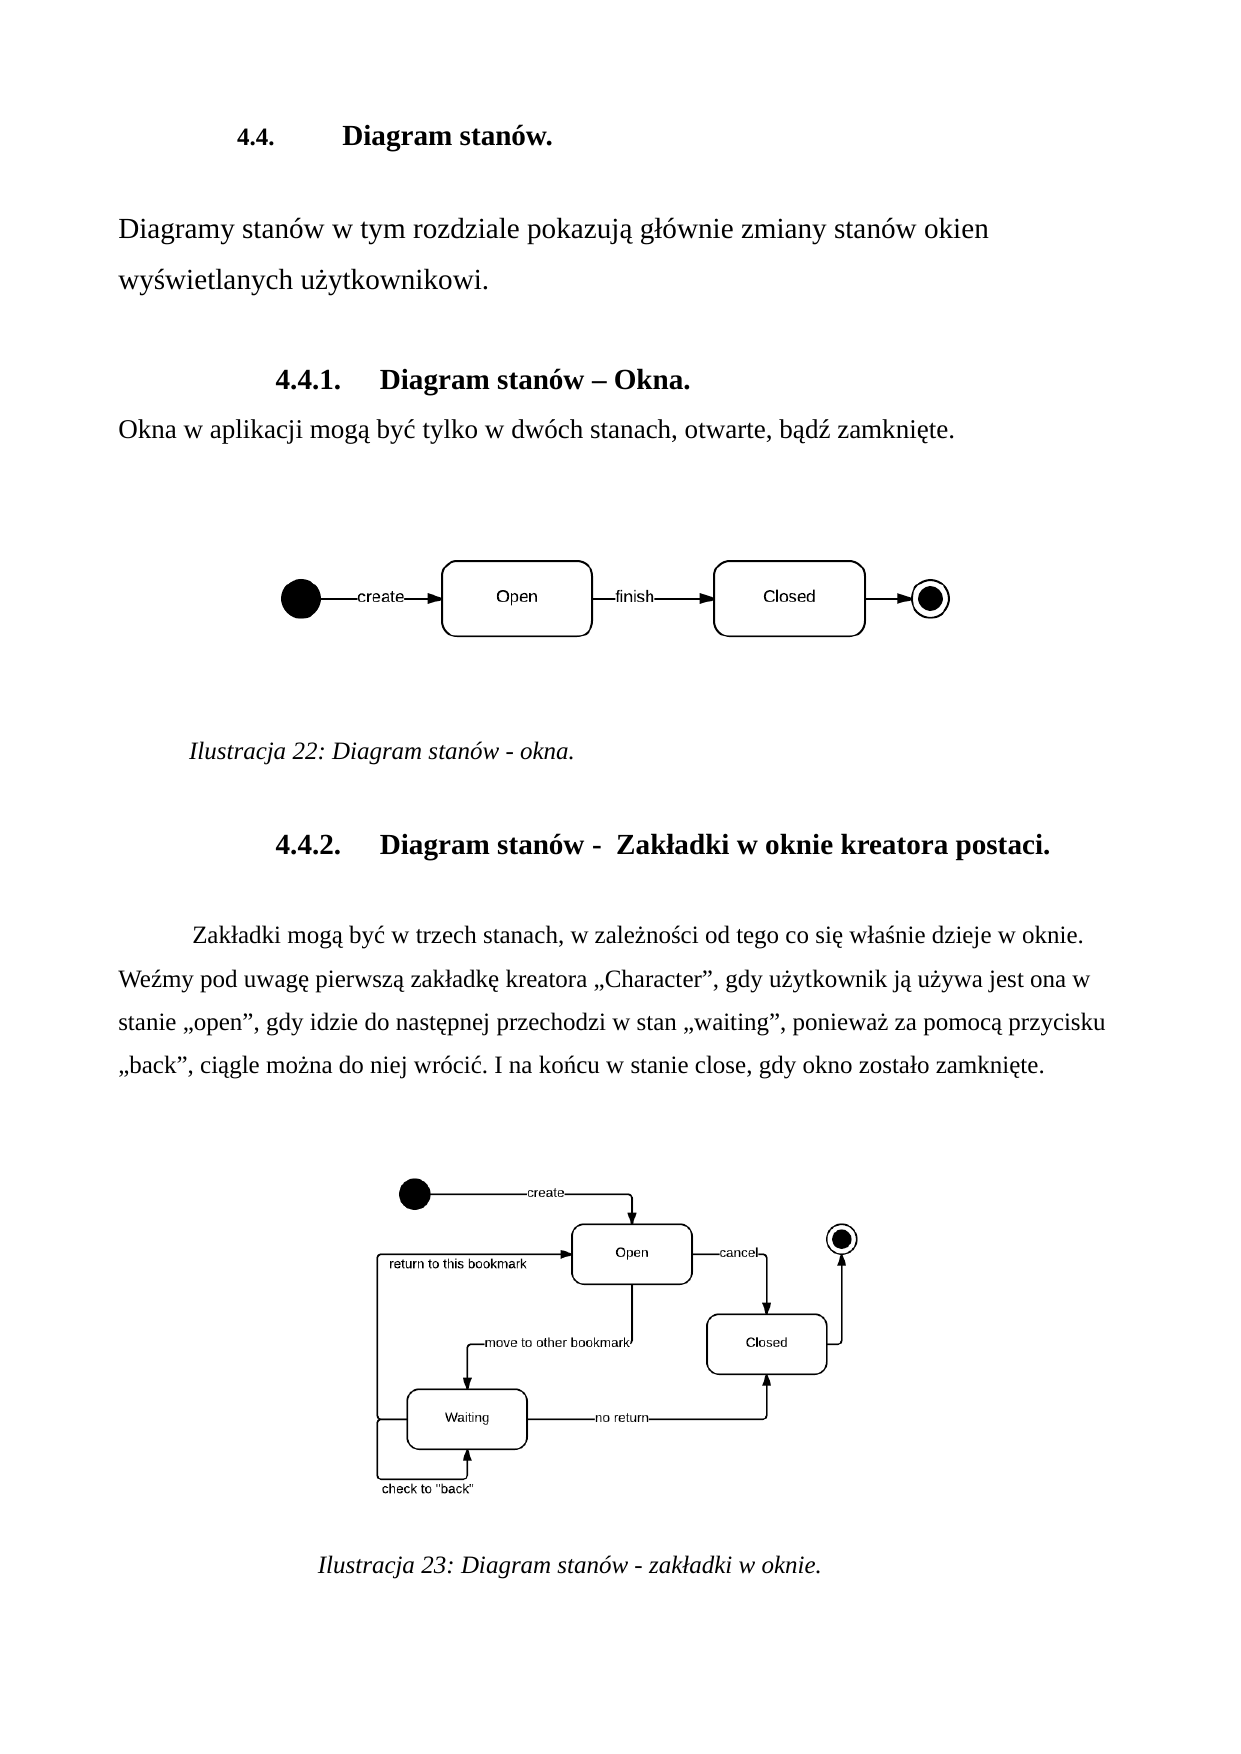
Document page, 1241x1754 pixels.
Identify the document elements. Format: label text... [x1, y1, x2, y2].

list Diagram stanów. [231, 118, 1122, 152]
picture [188, 467, 1052, 737]
text [189, 454, 1051, 467]
picture [317, 1119, 923, 1551]
text Zakładki mogą być w trzech stanach, w zależności od tego co się właśnie dzieje w oknie. Weźmy pod uwagę pierwszą zakładkę kreatora „Character”, gdy użytkownik ją używa jest ona w stanie „open”, gdy idzie do następnej przechodzi w stan „waiting”, ponieważ za pomocą przycisku „back”, ciągle można do niej wrócić. I na końcu w stanie close, gdy okno zostało zamknięte. [118, 921, 1122, 1079]
list Diagram stanów - Zakładki w oknie kreatora postaci. [268, 827, 1122, 861]
text Ilustracja 23: Diagram stanów - zakładki w oknie. [318, 1551, 922, 1579]
list Diagram stanów – Okna. [268, 362, 1122, 396]
text Okna w aplikacji mogą być tylko w dwóch stanach, otwarte, bądź zamknięte. [118, 413, 1122, 444]
text Ilustracja 22: Diagram stanów - okna. [189, 737, 1051, 765]
text Diagramy stanów w tym rozdziale pokazują głównie zmiany stanów okien wyświetlanych użytkownikowi. [118, 212, 1122, 295]
